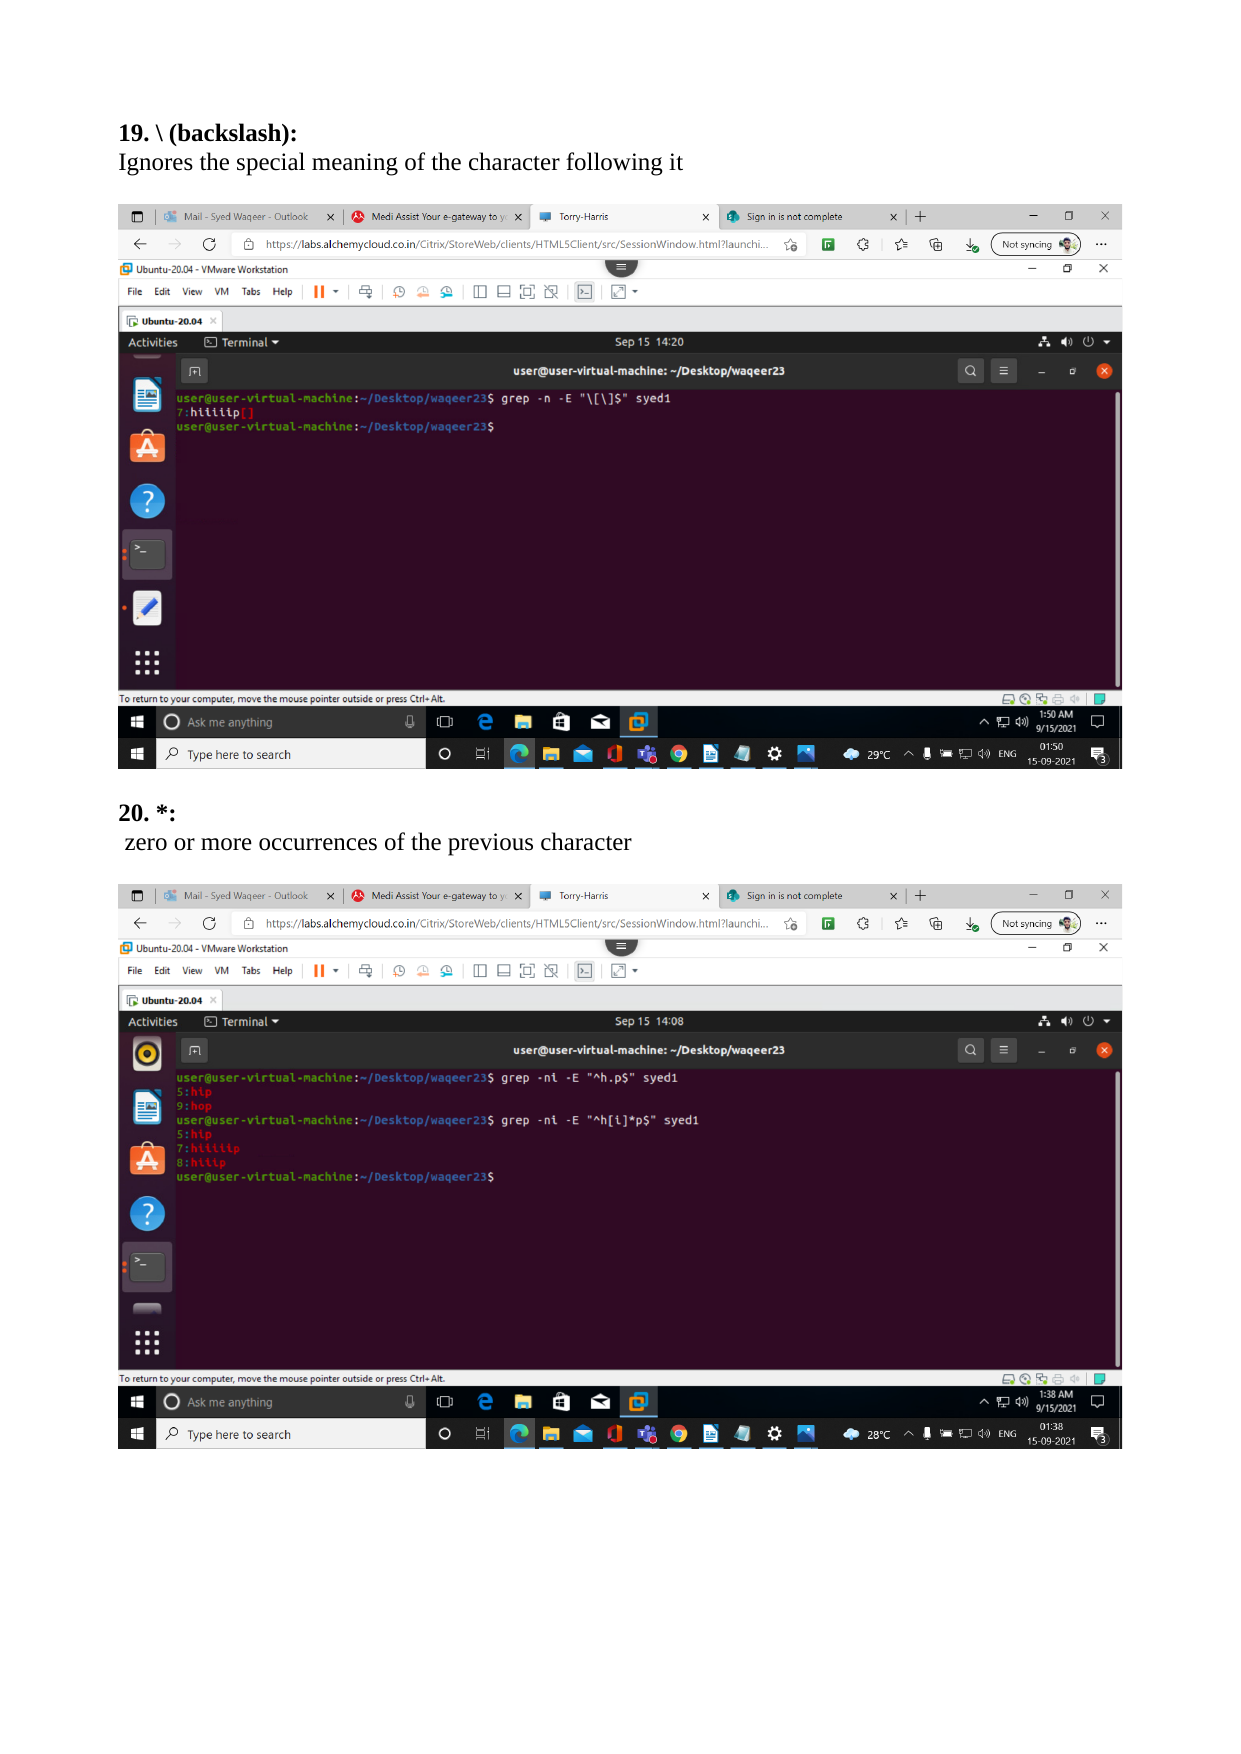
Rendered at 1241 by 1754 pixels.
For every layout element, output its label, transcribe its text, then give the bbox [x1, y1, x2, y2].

text Ignores the special meaning of the character following it [118, 147, 1122, 176]
picture [118, 204, 1123, 769]
text zero or more occurrences of the previous character [118, 827, 1122, 855]
text 20. *: [118, 798, 1122, 827]
picture [118, 884, 1123, 1449]
text 19. \ (backslash): [118, 118, 1122, 147]
